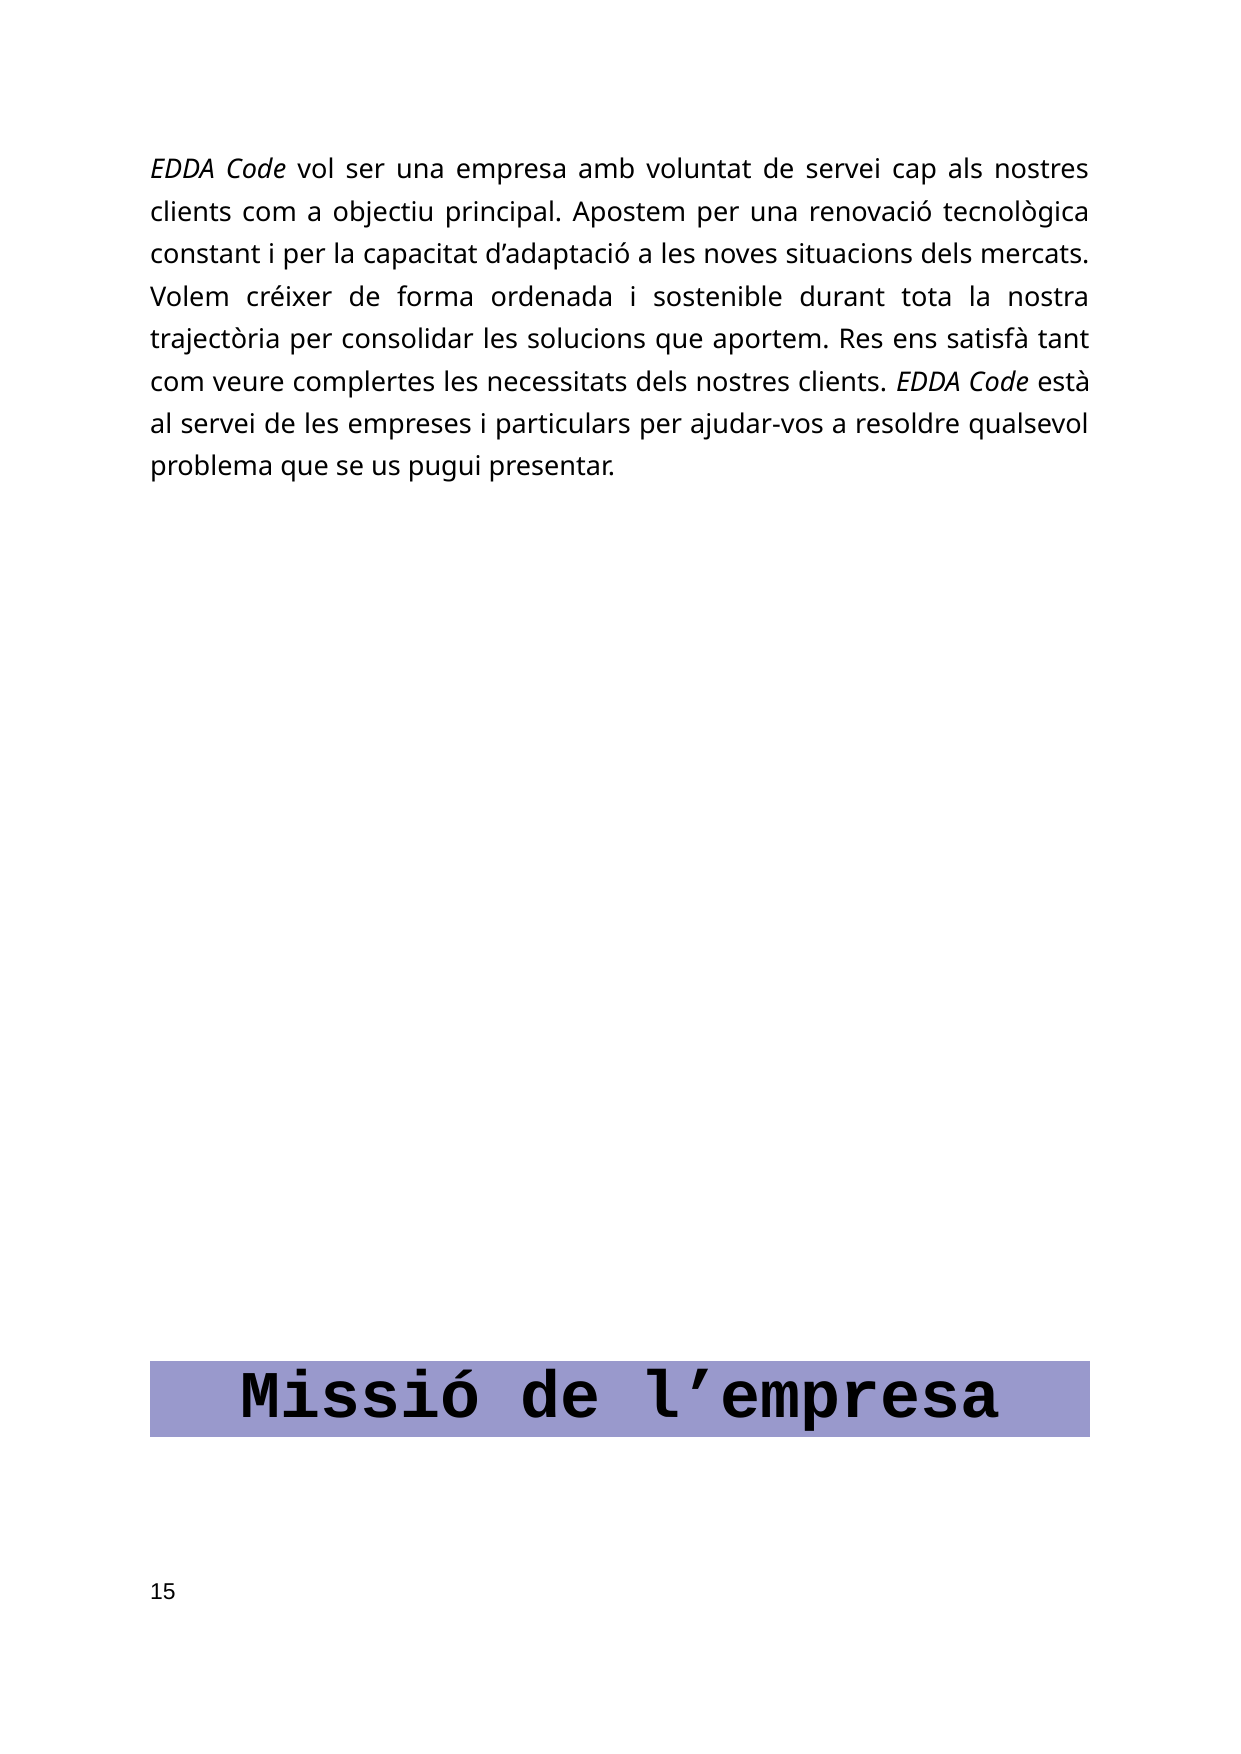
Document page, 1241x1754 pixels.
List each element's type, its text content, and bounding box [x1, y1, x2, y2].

text EDDA Code vol ser una empresa amb voluntat de servei cap als nostres clients com a objectiu principal. Apostem per una renovació tecnològica constant i per la capacitat d’adaptació a les noves situacions dels mercats. Volem créixer de forma ordenada i sostenible durant tota la nostra trajectòria per consolidar les solucions que aportem. Res ens satisfà tant com veure complertes les necessitats dels nostres clients. EDDA Code està al servei de les empreses i particulars per ajudar-vos a resoldre qualsevol problema que se us pugui presentar. [150, 150, 1090, 484]
text Missió de l’empresa [150, 1361, 1090, 1437]
